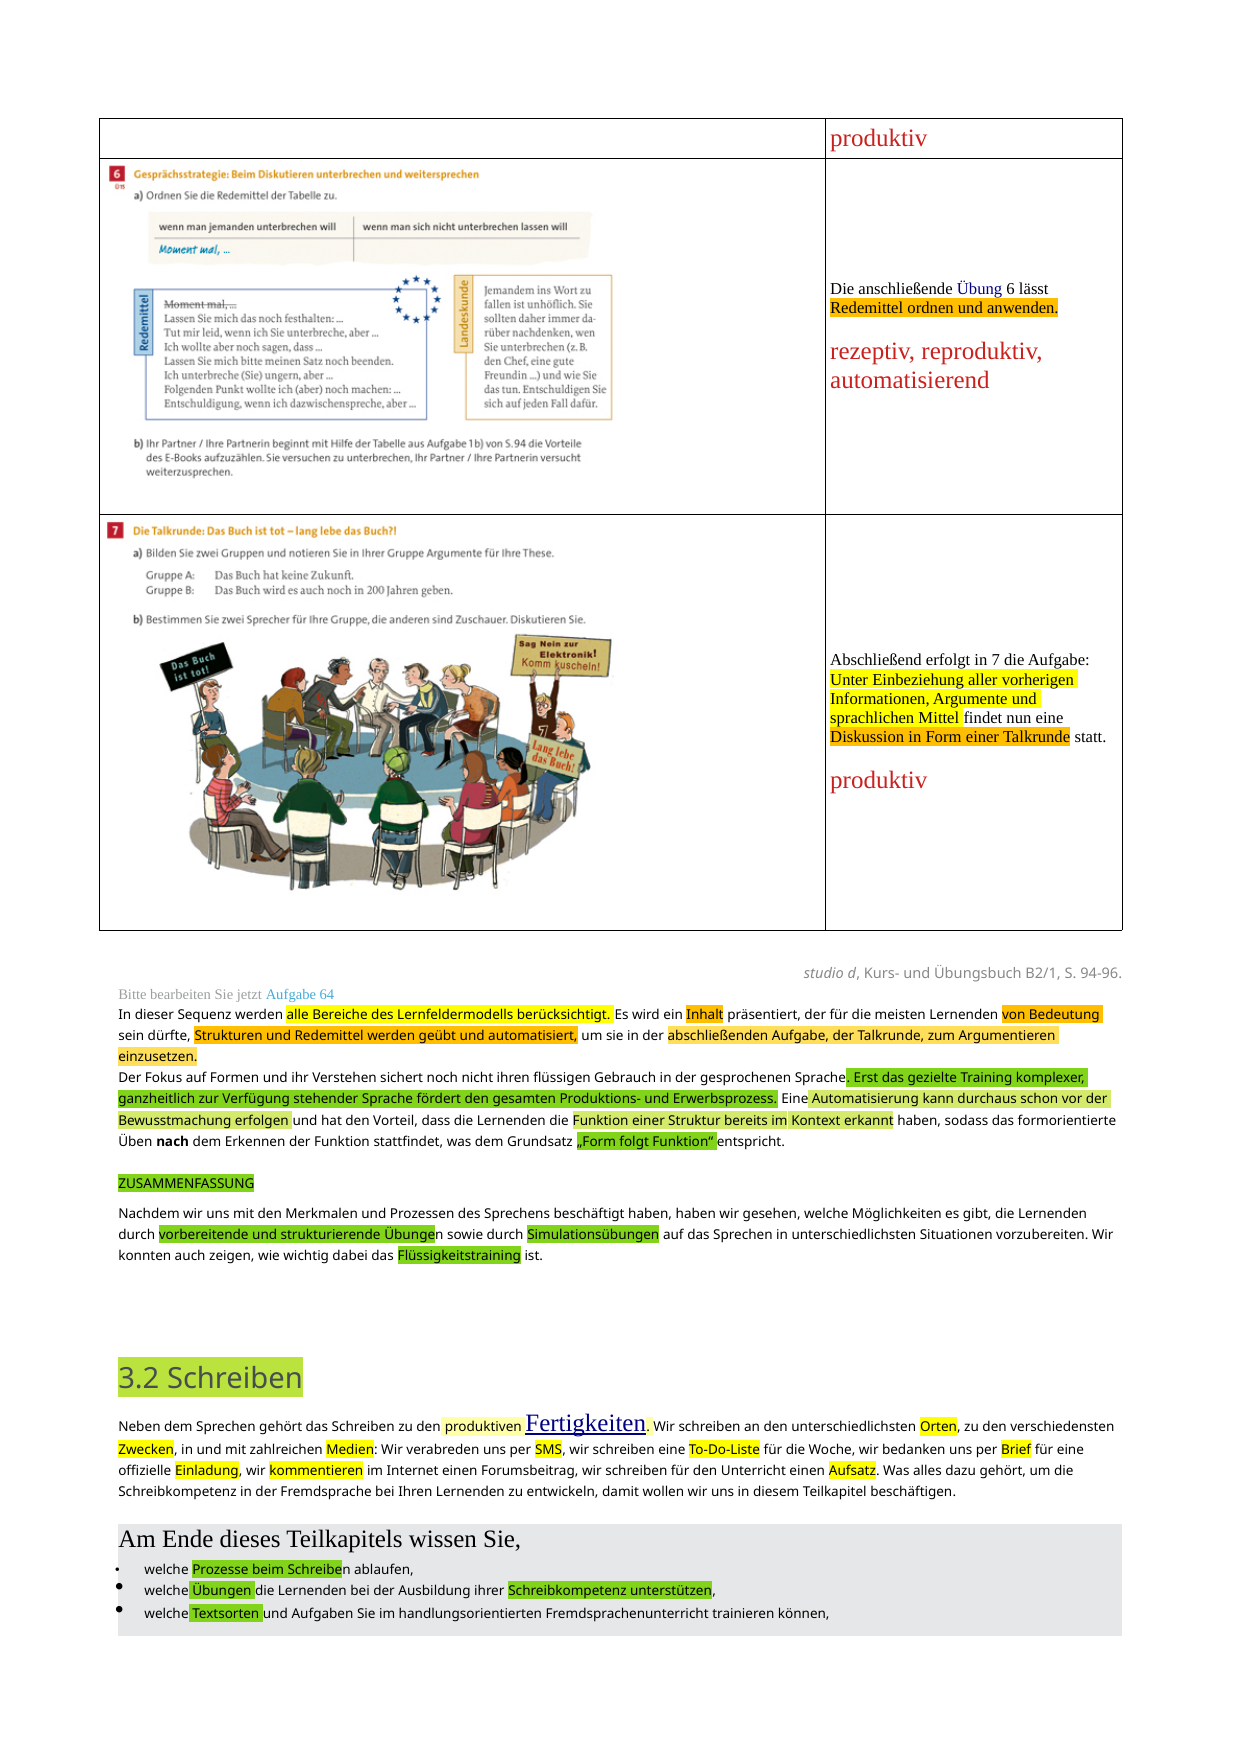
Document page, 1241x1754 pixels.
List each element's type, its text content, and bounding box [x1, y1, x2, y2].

table_cell produktiv [826, 119, 1122, 157]
text studio d, Kurs- und Übungsbuch B2/1, S. 94-96. [118, 963, 1122, 983]
picture [104, 519, 617, 896]
text Der Fokus auf Formen und ihr Verstehen sichert noch nicht ihren flüssigen Gebrauch in der gesprochenen Sprache. Erst das gezielte Training komplexer, ganzheitlich zur Verfügung stehender Sprache fördert den gesamten Produktions- und Erwerbsprozess. Eine Automatisierung kann durchaus schon vor der Bewusstmachung erfolgen und hat den Vorteil, dass die Lernenden die Funktion einer Struktur bereits im Kontext erkannt haben, sodass das formorientierte Üben nach dem Erkennen der Funktion stattfindet, was dem Grundsatz „Form folgt Funktion“ entspricht. [118, 1068, 1122, 1150]
subtitle ZUSAMMENFASSUNG [118, 1174, 1122, 1192]
list welche Prozesse beim Schreiben ablaufen, [118, 1557, 1122, 1578]
text Bitte bearbeiten Sie jetzt Aufgabe 64 [118, 986, 1122, 1002]
table_cell [100, 515, 825, 930]
table_cell Die anschließende Übung 6 lässt Redemittel ordnen und anwenden. rezeptiv, reproduktiv, automatisierend [826, 159, 1122, 514]
list welche Textsorten und Aufgaben Sie im handlungsorientierten Fremdsprachenunterricht trainieren können, [118, 1601, 1122, 1623]
table_cell Abschließend erfolgt in 7 die Aufgabe: Unter Einbeziehung aller vorherigen Informationen, Argumente und sprachlichen Mittel findet nun eine Diskussion in Form einer Talkrunde statt. produktiv [826, 515, 1122, 930]
picture [104, 162, 617, 481]
table_cell [100, 119, 825, 157]
text Am Ende dieses Teilkapitels wissen Sie, [118, 1524, 1122, 1553]
subtitle 3.2 Schreiben [118, 1357, 1122, 1397]
table_cell [100, 159, 825, 514]
list welche Übungen die Lernenden bei der Ausbildung ihrer Schreibkompetenz unterstützen, [118, 1578, 1122, 1601]
text In dieser Sequenz werden alle Bereiche des Lernfeldermodells berücksichtigt. Es wird ein Inhalt präsentiert, der für die meisten Lernenden von Bedeutung sein dürfte, Strukturen und Redemittel werden geübt und automatisiert, um sie in der abschließenden Aufgabe, der Talkrunde, zum Argumentieren einzusetzen. [118, 1005, 1122, 1066]
text Nachdem wir uns mit den Merkmalen und Prozessen des Sprechens beschäftigt haben, haben wir gesehen, welche Möglichkeiten es gibt, die Lernenden durch vorbereitende und strukturierende Übungen sowie durch Simulationsübungen auf das Sprechen in unterschiedlichsten Situationen vorzubereiten. Wir konnten auch zeigen, wie wichtig dabei das Flüssigkeitstraining ist. [118, 1204, 1122, 1264]
text Neben dem Sprechen gehört das Schreiben zu den produktiven Fertigkeiten. Wir schreiben an den unterschiedlichsten Orten, zu den verschiedensten Zwecken, in und mit zahlreichen Medien: Wir verabreden uns per SMS, wir schreiben eine To-Do-Liste für die Woche, wir bedanken uns per Brief für eine offizielle Einladung, wir kommentieren im Internet einen Forumsbeitrag, wir schreiben für den Unterricht einen Aufsatz. Was alles dazu gehört, um die Schreibkompetenz in der Fremdsprache bei Ihren Lernenden zu entwickeln, damit wollen wir uns in diesem Teilkapitel beschäftigen. [118, 1408, 1122, 1500]
